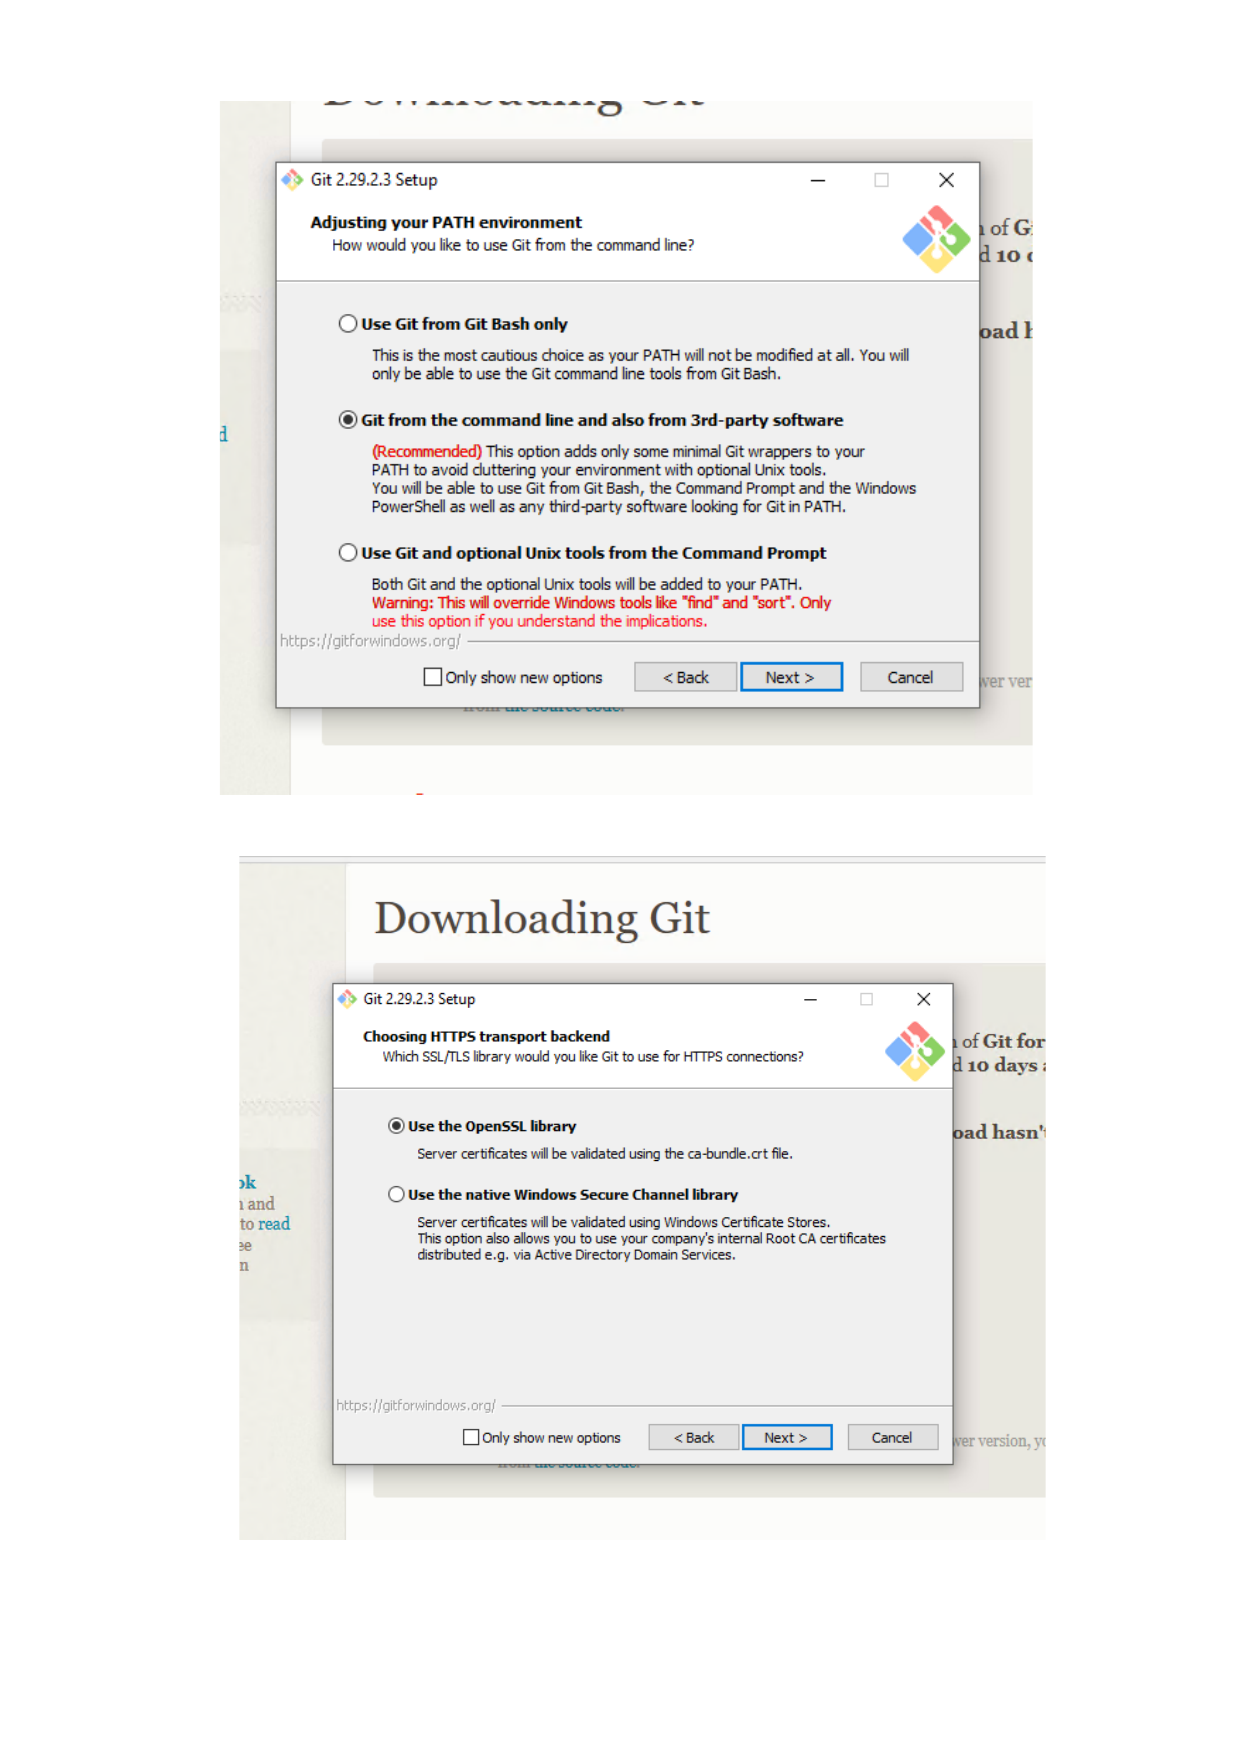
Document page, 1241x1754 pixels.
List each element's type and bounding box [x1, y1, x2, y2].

picture [219, 101, 1033, 795]
picture [239, 856, 1046, 1540]
